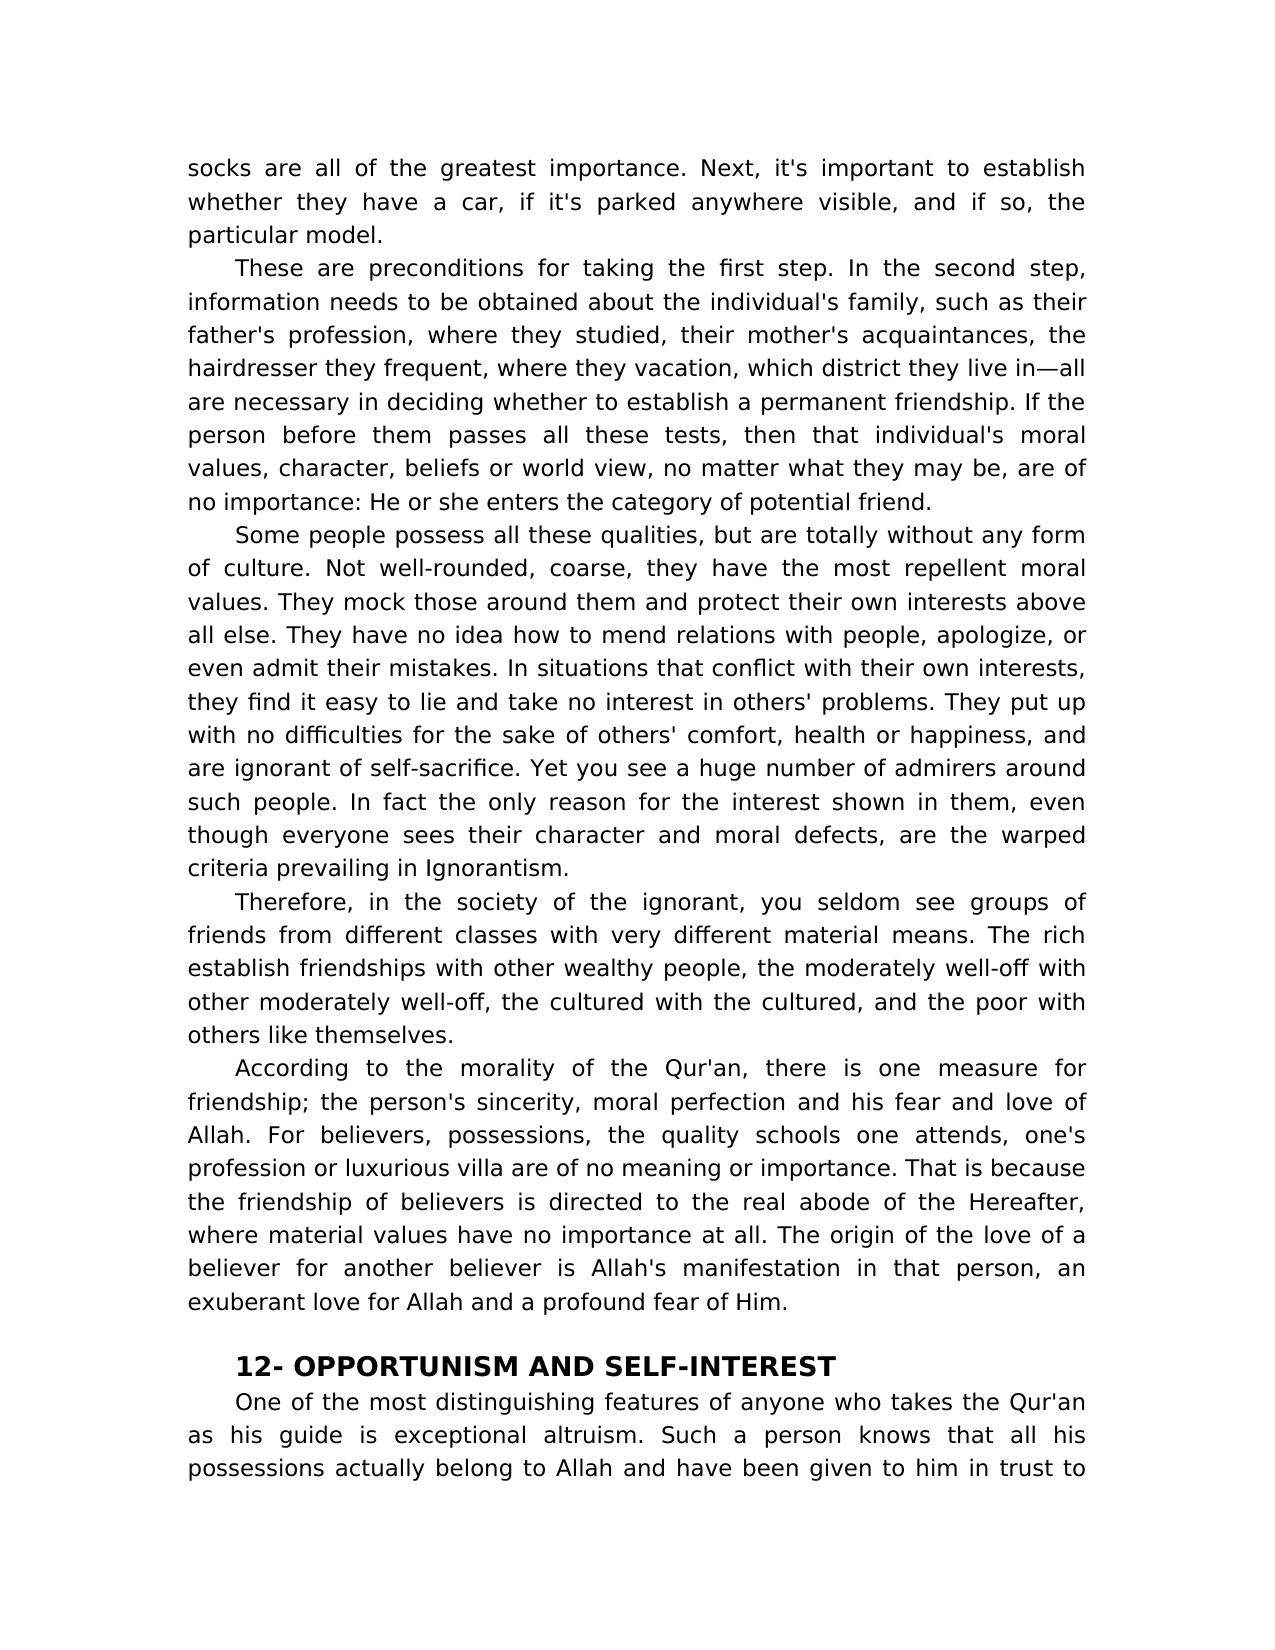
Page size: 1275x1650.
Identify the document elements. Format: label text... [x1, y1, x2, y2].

text These are preconditions for taking the first step. In the second step, information needs to be obtained about the individual's family, such as their father's profession, where they studied, their mother's acquaintances, the hairdresser they frequent, where they vacation, which district they live in—all are necessary in deciding whether to establish a permanent friendship. If the person before them passes all these tests, then that individual's moral values, character, beliefs or world view, no matter what they may be, are of no importance: He or she enters the category of potential friend. [187, 250, 1087, 517]
text socks are all of the greatest importance. Next, it's important to establish whether they have a car, if it's parked anywhere visible, and if so, the particular model. [187, 150, 1087, 250]
text Some people possess all these qualities, but are totally without any form of culture. Not well-rounded, coarse, they have the most repellent moral values. They mock those around them and protect their own interests above all else. They have no idea how to mend relations with people, apologize, or even admit their mistakes. In situations that conflict with their own interests, they find it easy to lie and take no interest in others' problems. They put up with no difficulties for the sake of others' comfort, health or happiness, and are ignorant of self-sacrifice. Yet you see a huge number of admirers around such people. In fact the only reason for the interest shown in them, even though everyone sees their character and moral defects, are the warped criteria prevailing in Ignorantism. [187, 517, 1087, 883]
text According to the morality of the Qur'an, there is one measure for friendship; the person's sincerity, moral perfection and his fear and love of Allah. For believers, possessions, the quality schools one attends, one's profession or luxurious villa are of no meaning or importance. That is because the friendship of believers is directed to the real abode of the Hereafter, where material values have no importance at all. The origin of the love of a believer for another believer is Allah's manifestation in that person, an exuberant love for Allah and a profound fear of Him. [187, 1050, 1087, 1317]
text 12- OPPORTUNISM AND SELF-INTEREST [187, 1350, 1087, 1383]
text Therefore, in the society of the ignorant, you seldom see groups of friends from different classes with very different material means. The rich establish friendships with other wealthy people, the moderately well-off with other moderately well-off, the cultured with the cultured, and the poor with others like themselves. [187, 883, 1087, 1050]
text One of the most distinguishing features of anyone who takes the Qur'an as his guide is exceptional altruism. Such a person knows that all his possessions actually belong to Allah and have been given to him in trust to [187, 1383, 1087, 1483]
